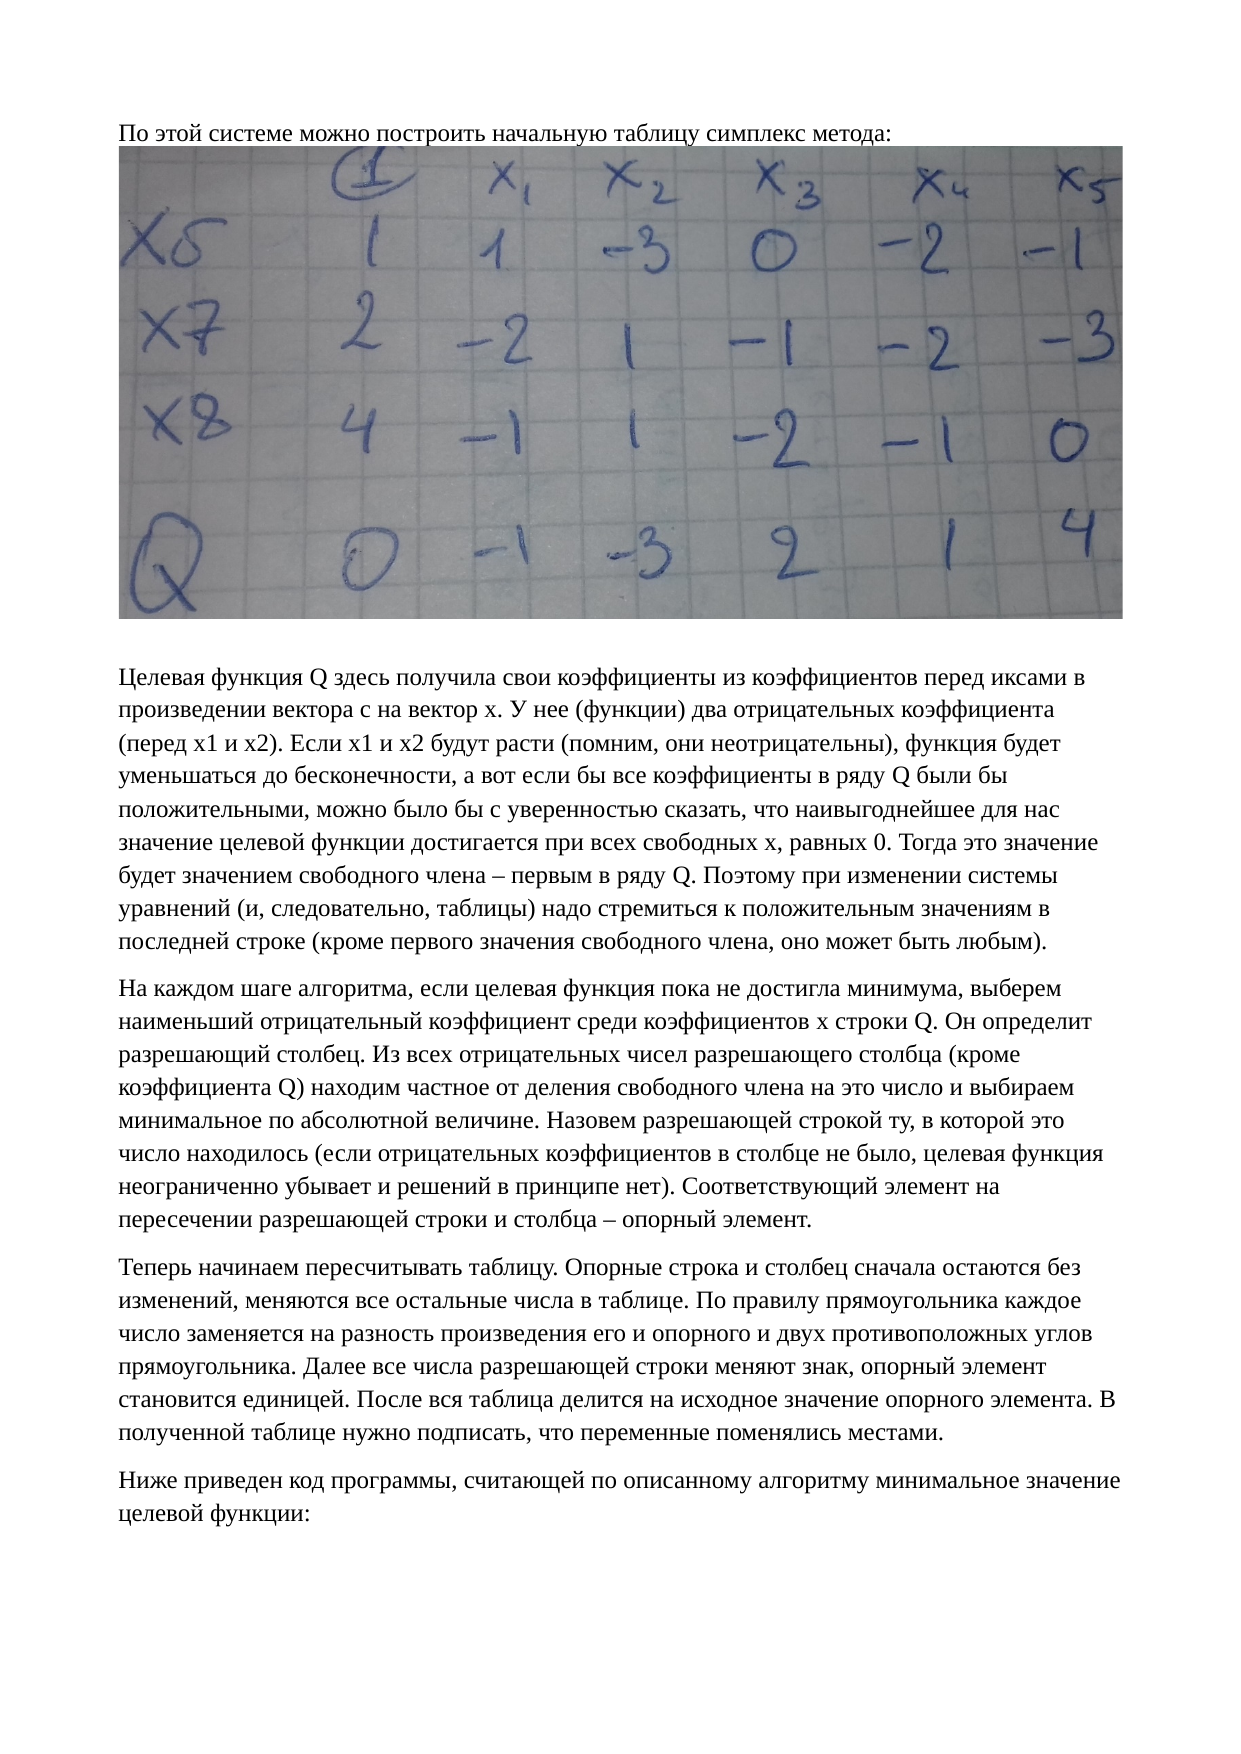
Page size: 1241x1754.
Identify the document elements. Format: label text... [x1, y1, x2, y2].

picture [118, 146, 1123, 619]
text Ниже приведен код программы, считающей по описанному алгоритму минимальное значение целевой функции: [118, 1465, 1122, 1527]
text На каждом шаге алгоритма, если целевая функция пока не достигла минимума, выберем наименьший отрицательный коэффициент среди коэффициентов x строки Q. Он определит разрешающий столбец. Из всех отрицательных чисел разрешающего столбца (кроме коэффициента Q) находим частное от деления свободного члена на это число и выбираем минимальное по абсолютной величине. Назовем разрешающей строкой ту, в которой это число находилось (если отрицательных коэффициентов в столбце не было, целевая функция неограниченно убывает и решений в принципе нет). Соответствующий элемент на пересечении разрешающей строки и столбца – опорный элемент. [118, 973, 1122, 1233]
text Целевая функция Q здесь получила свои коэффициенты из коэффициентов перед иксами в произведении вектора с на вектор х. У нее (функции) два отрицательных коэффициента (перед х1 и х2). Если х1 и х2 будут расти (помним, они неотрицательны), функция будет уменьшаться до бесконечности, а вот если бы все коэффициенты в ряду Q были бы положительными, можно было бы с уверенностью сказать, что наивыгоднейшее для нас значение целевой функции достигается при всех свободных х, равных 0. Тогда это значение будет значением свободного члена – первым в ряду Q. Поэтому при изменении системы уравнений (и, следовательно, таблицы) надо стремиться к положительным значениям в последней строке (кроме первого значения свободного члена, оно может быть любым). [118, 662, 1122, 954]
text Теперь начинаем пересчитывать таблицу. Опорные строка и столбец сначала остаются без изменений, меняются все остальные числа в таблице. По правилу прямоугольника каждое число заменяется на разность произведения его и опорного и двух противоположных углов прямоугольника. Далее все числа разрешающей строки меняют знак, опорный элемент становится единицей. После вся таблица делится на исходное значение опорного элемента. В полученной таблице нужно подписать, что переменные поменялись местами. [118, 1252, 1122, 1446]
text По этой системе можно построить начальную таблицу симплекс метода: [118, 118, 1122, 146]
